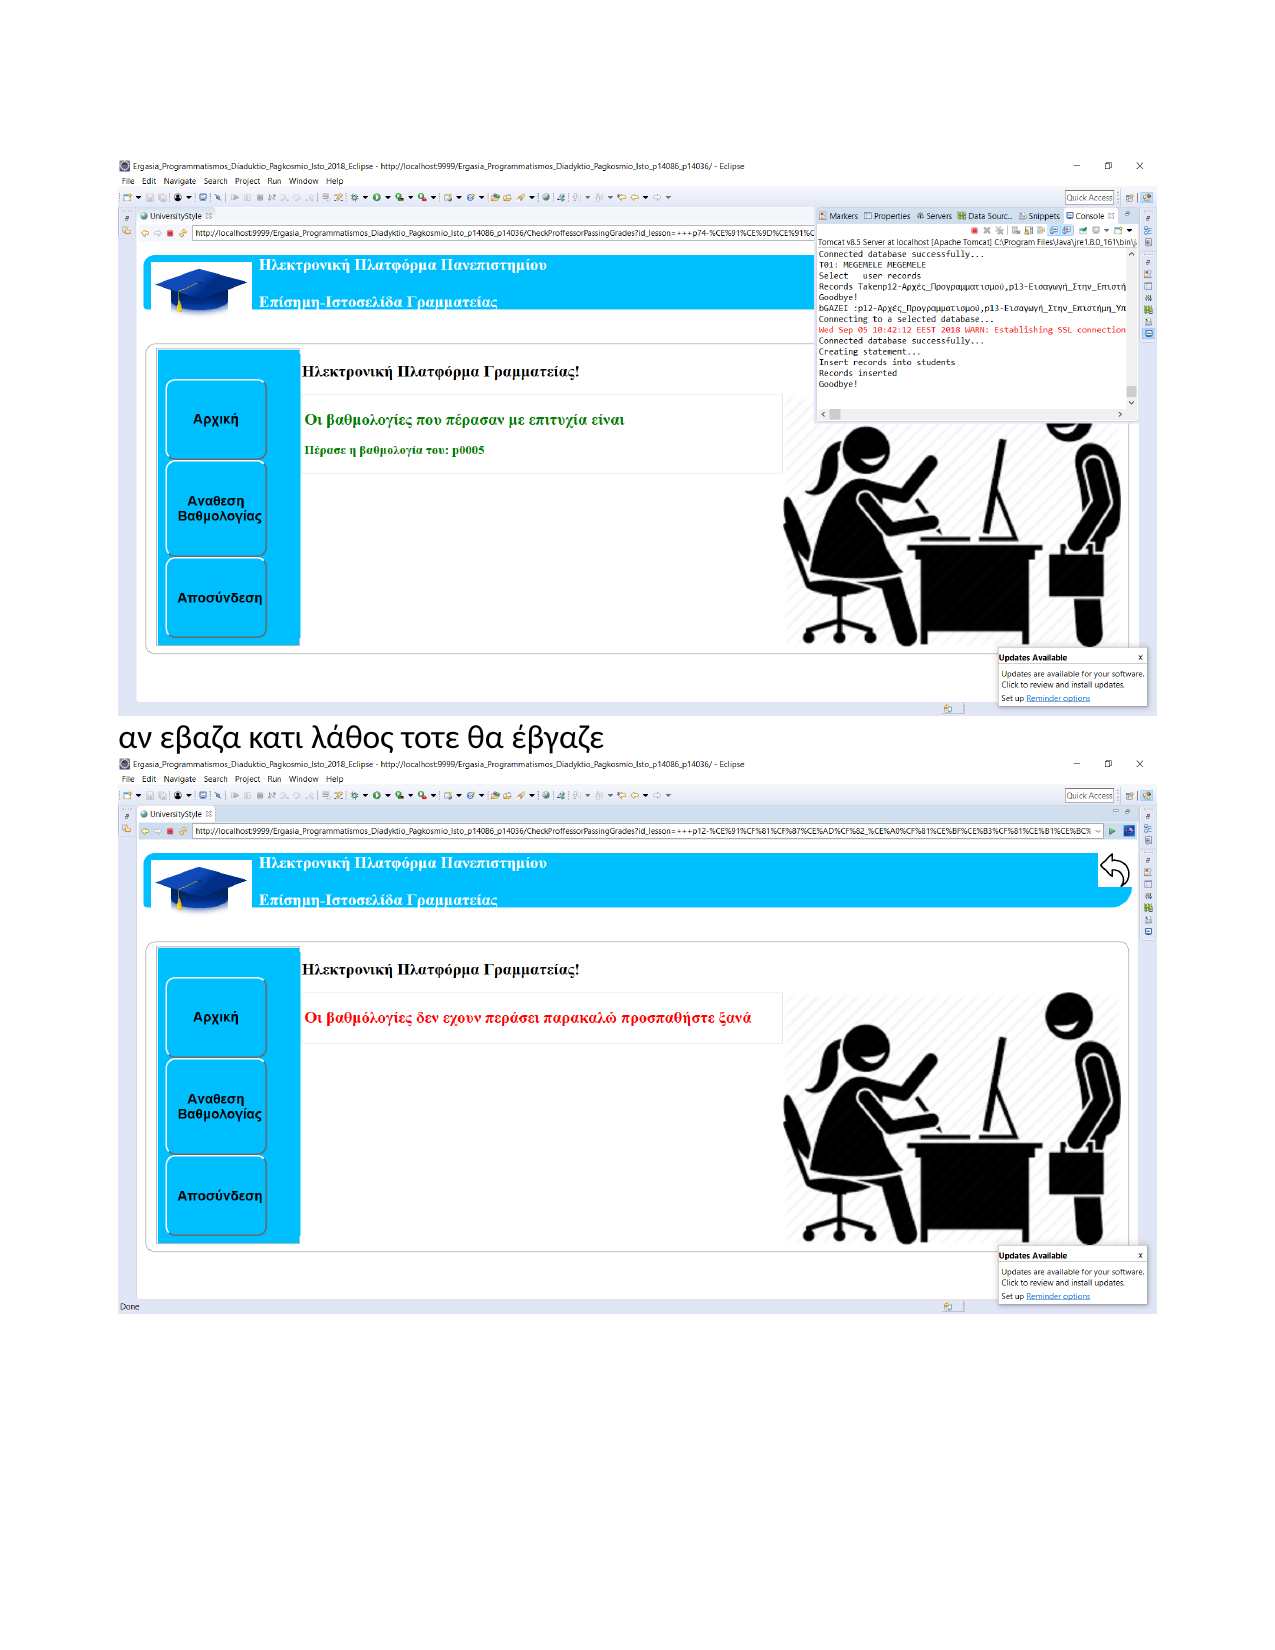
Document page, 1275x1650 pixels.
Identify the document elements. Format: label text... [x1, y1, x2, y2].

picture [118, 756, 1157, 1314]
picture [118, 158, 1157, 716]
text αν εβαζα κατι λάθος τοτε θα έβγαζε [118, 716, 1157, 756]
